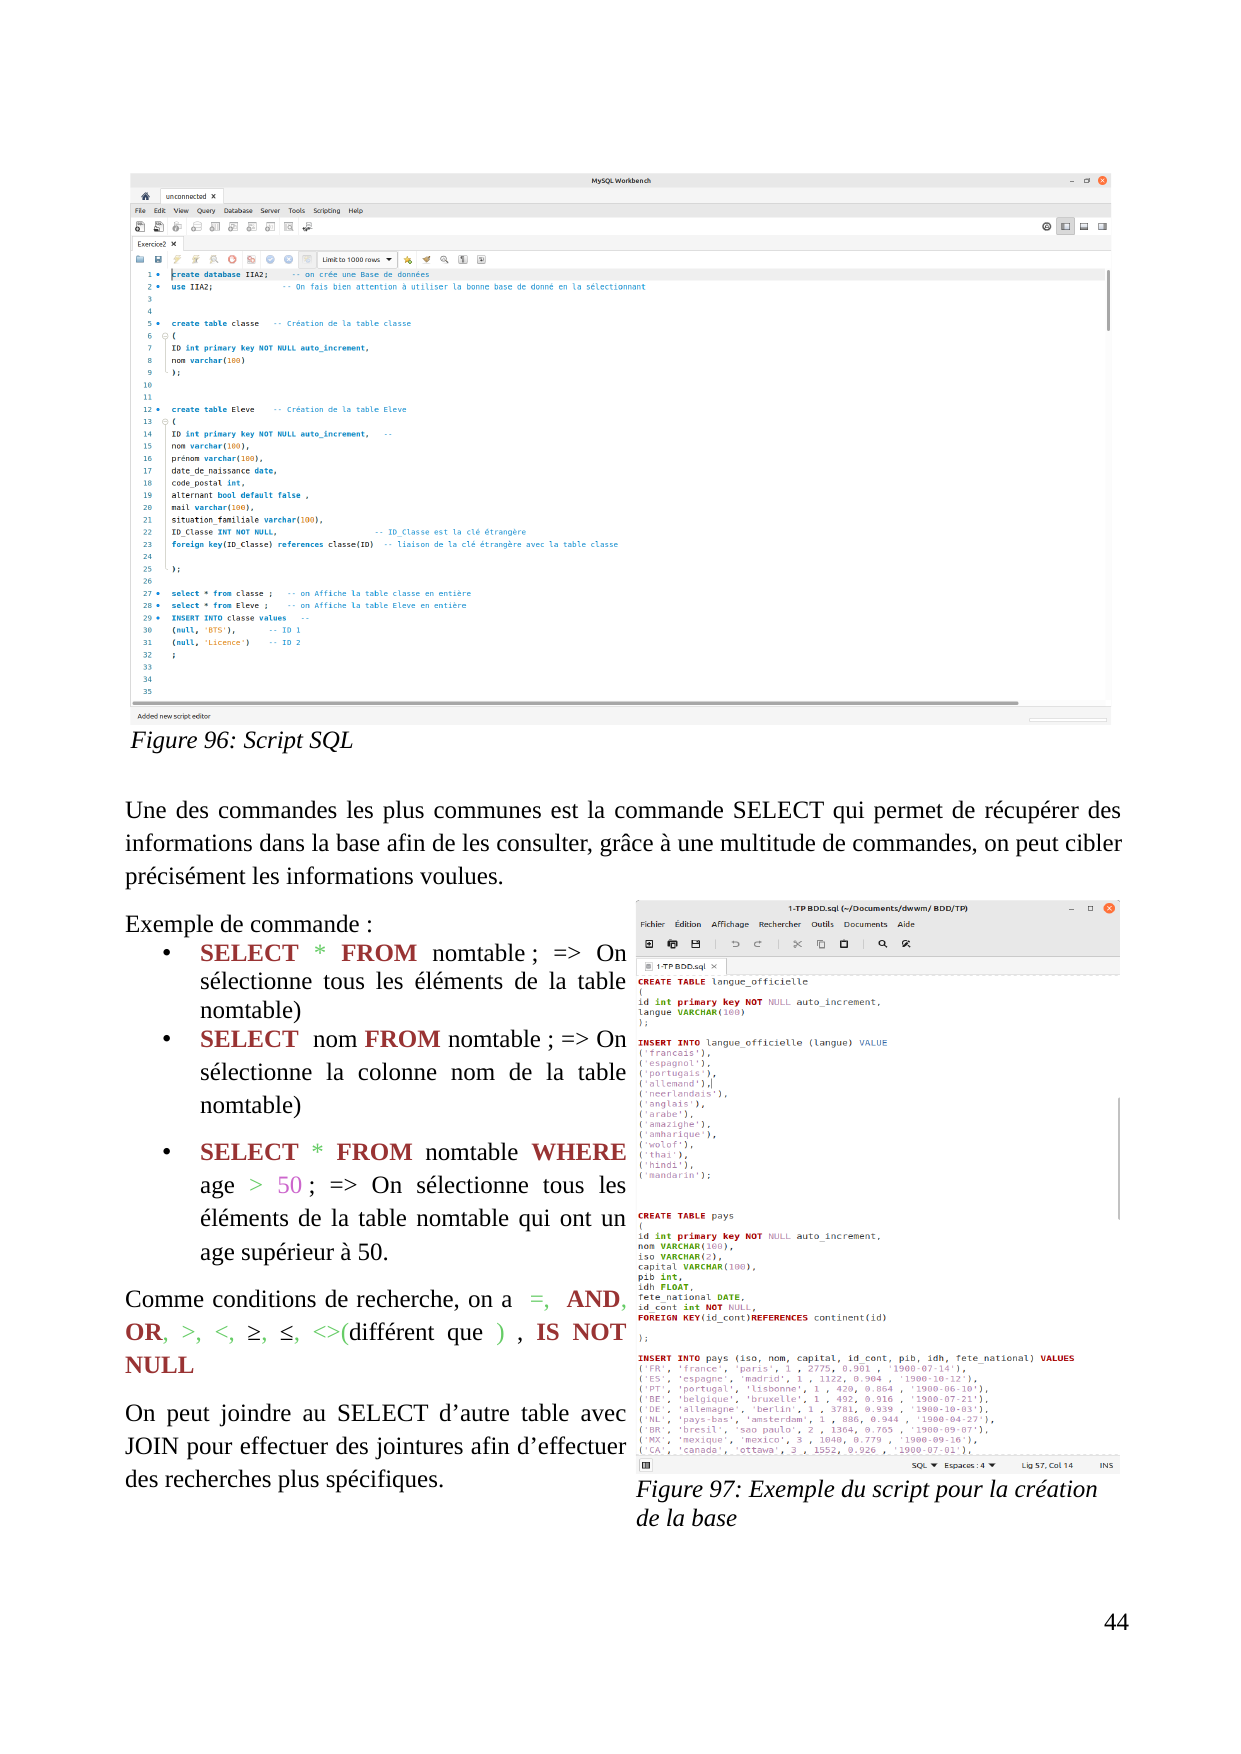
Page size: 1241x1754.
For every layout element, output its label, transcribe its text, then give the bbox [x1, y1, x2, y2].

text Figure 97: Exemple du script pour la création de la base [636, 1474, 1120, 1532]
picture [635, 900, 1120, 1474]
text Comme conditions de recherche, on a =, AND, OR, >, <, ≥, ≤, <>(différent que ) , IS NOT NULL [125, 1284, 635, 1379]
text On peut joindre au SELECT d’autre table avec JOIN pour effectuer des jointures afin d’effectuer des recherches plus spécifiques. [125, 1398, 636, 1493]
list SELECT nom FROM nomtable ; => On sélectionne la colonne nom de la table nomtable) [162, 1024, 635, 1119]
picture [130, 173, 1112, 725]
text Une des commandes les plus communes est la commande SELECT qui permet de récupérer des informations dans la base afin de les consulter, grâce à une multitude de commandes, on peut cibler précisément les informations voulues. [125, 795, 1123, 900]
list SELECT * FROM nomtable WHERE age > 50 ; => On sélectionne tous les éléments de la table nomtable qui ont un age supérieur à 50. [162, 1137, 635, 1265]
list SELECT * FROM nomtable ; => On sélectionne tous les éléments de la table nomtable) [162, 938, 635, 1024]
text Figure 96: Script SQL [130, 725, 1111, 753]
text Exemple de commande : [125, 909, 635, 938]
